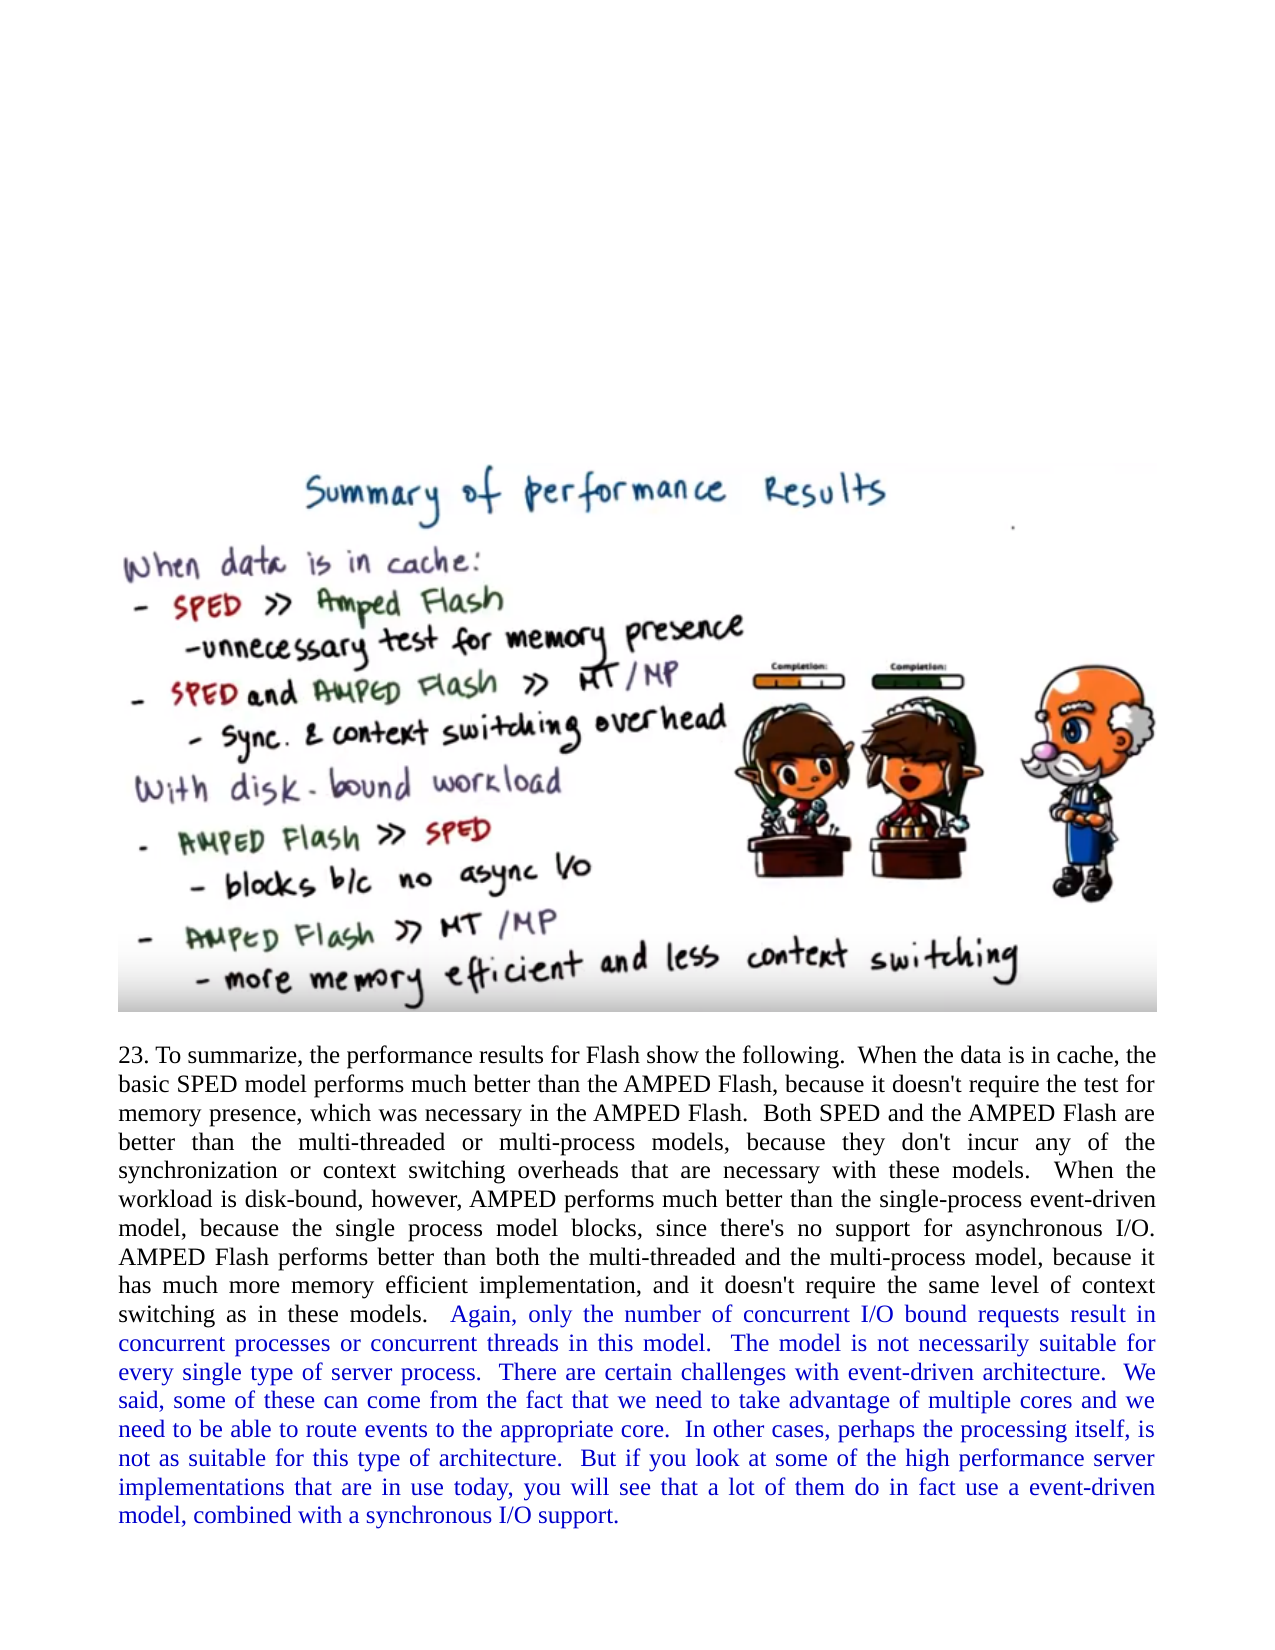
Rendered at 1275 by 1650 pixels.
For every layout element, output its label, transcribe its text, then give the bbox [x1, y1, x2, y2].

picture [118, 463, 1157, 1012]
text 23. To summarize, the performance results for Flash show the following. When the data is in cache, the basic SPED model performs much better than the AMPED Flash, because it doesn't require the test for memory presence, which was necessary in the AMPED Flash. Both SPED and the AMPED Flash are better than the multi-threaded or multi-process models, because they don't incur any of the synchronization or context switching overheads that are necessary with these models. When the workload is disk-bound, however, AMPED performs much better than the single-process event-driven model, because the single process model blocks, since there's no support for asynchronous I/O. AMPED Flash performs better than both the multi-threaded and the multi-process model, because it has much more memory efficient implementation, and it doesn't require the same level of context switching as in these models. Again, only the number of concurrent I/O bound requests result in concurrent processes or concurrent threads in this model. The model is not necessarily suitable for every single type of server process. There are certain challenges with event-driven architecture. We said, some of these can come from the fact that we need to take advantage of multiple cores and we need to be able to route events to the appropriate core. In other cases, perhaps the processing itself, is not as suitable for this type of architecture. But if you look at some of the high performance server implementations that are in use today, you will see that a lot of them do in fact use a event-driven model, combined with a synchronous I/O support. [118, 1041, 1157, 1529]
